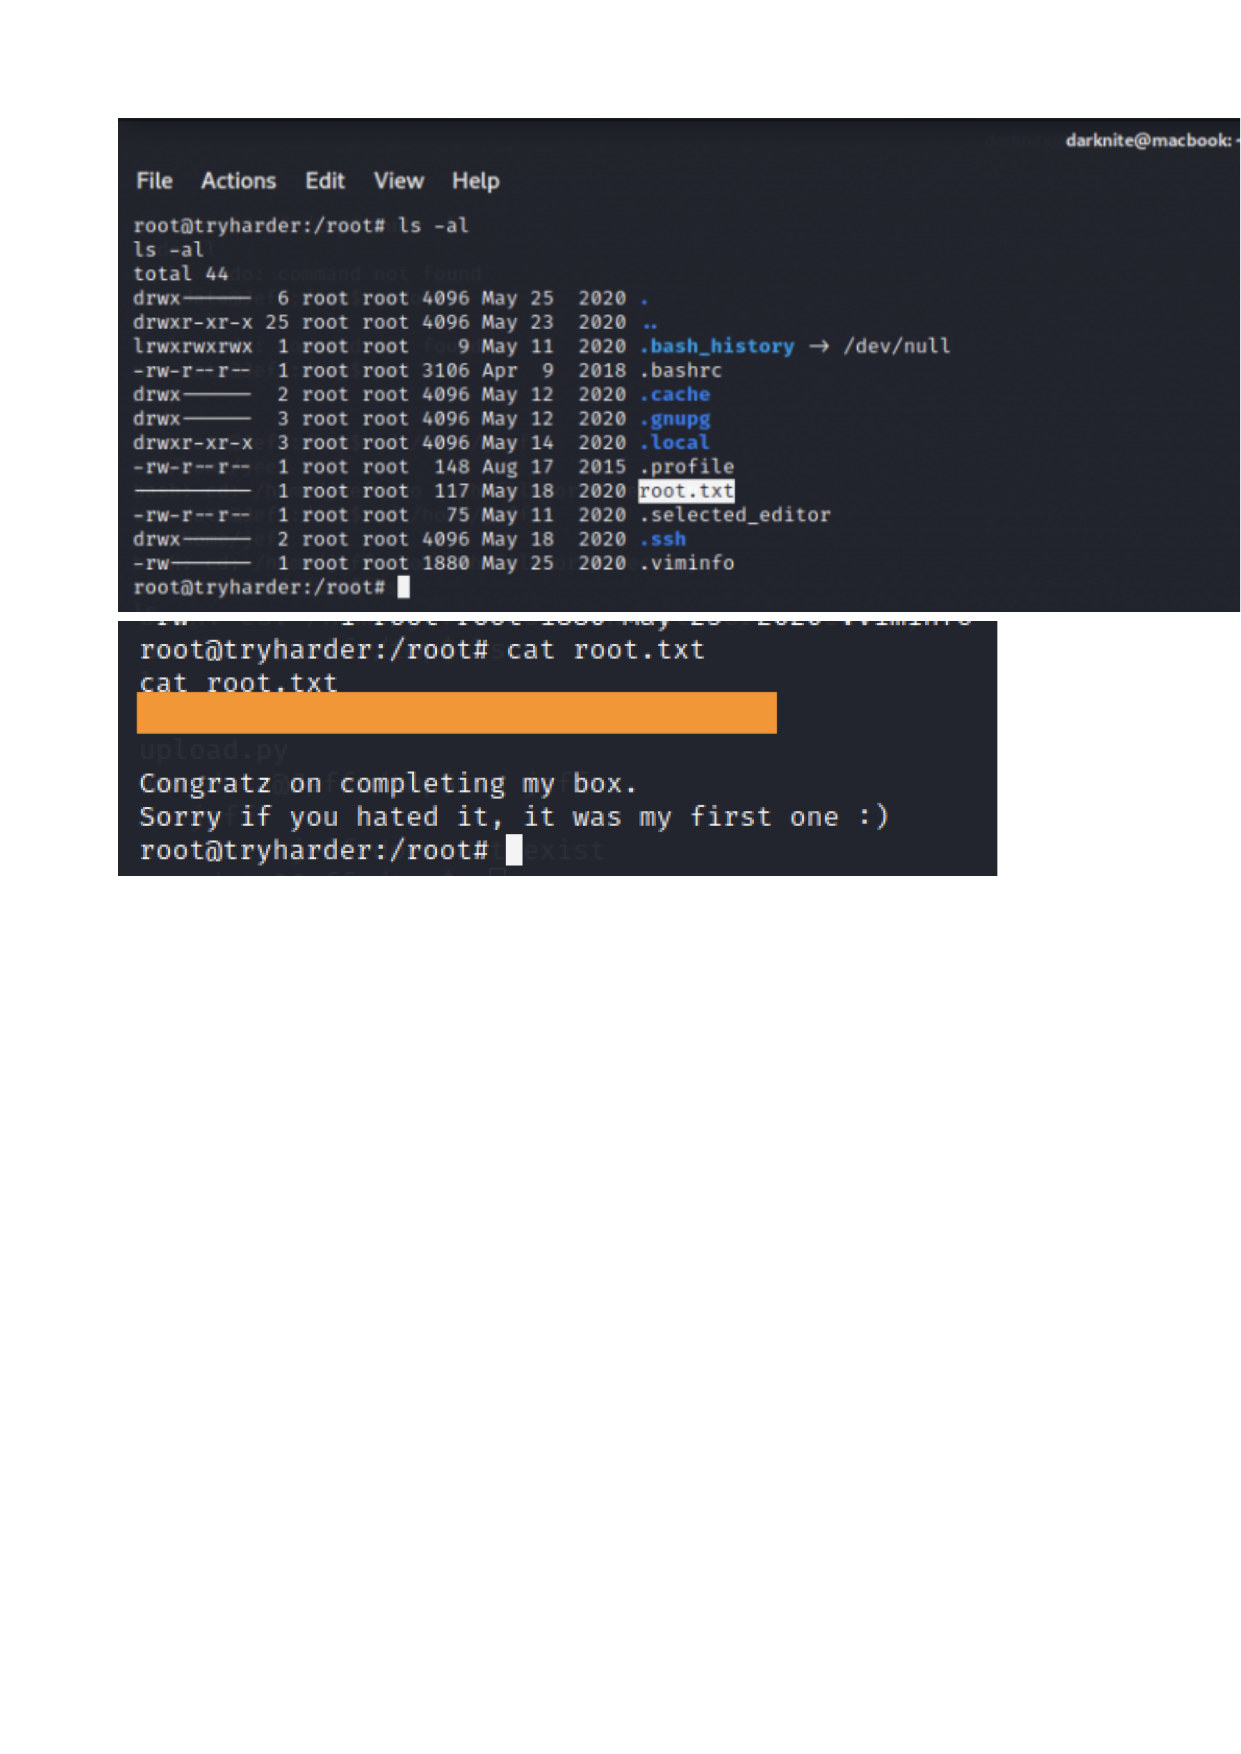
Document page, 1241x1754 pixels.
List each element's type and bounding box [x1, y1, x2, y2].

picture [118, 621, 998, 876]
picture [118, 118, 1241, 612]
